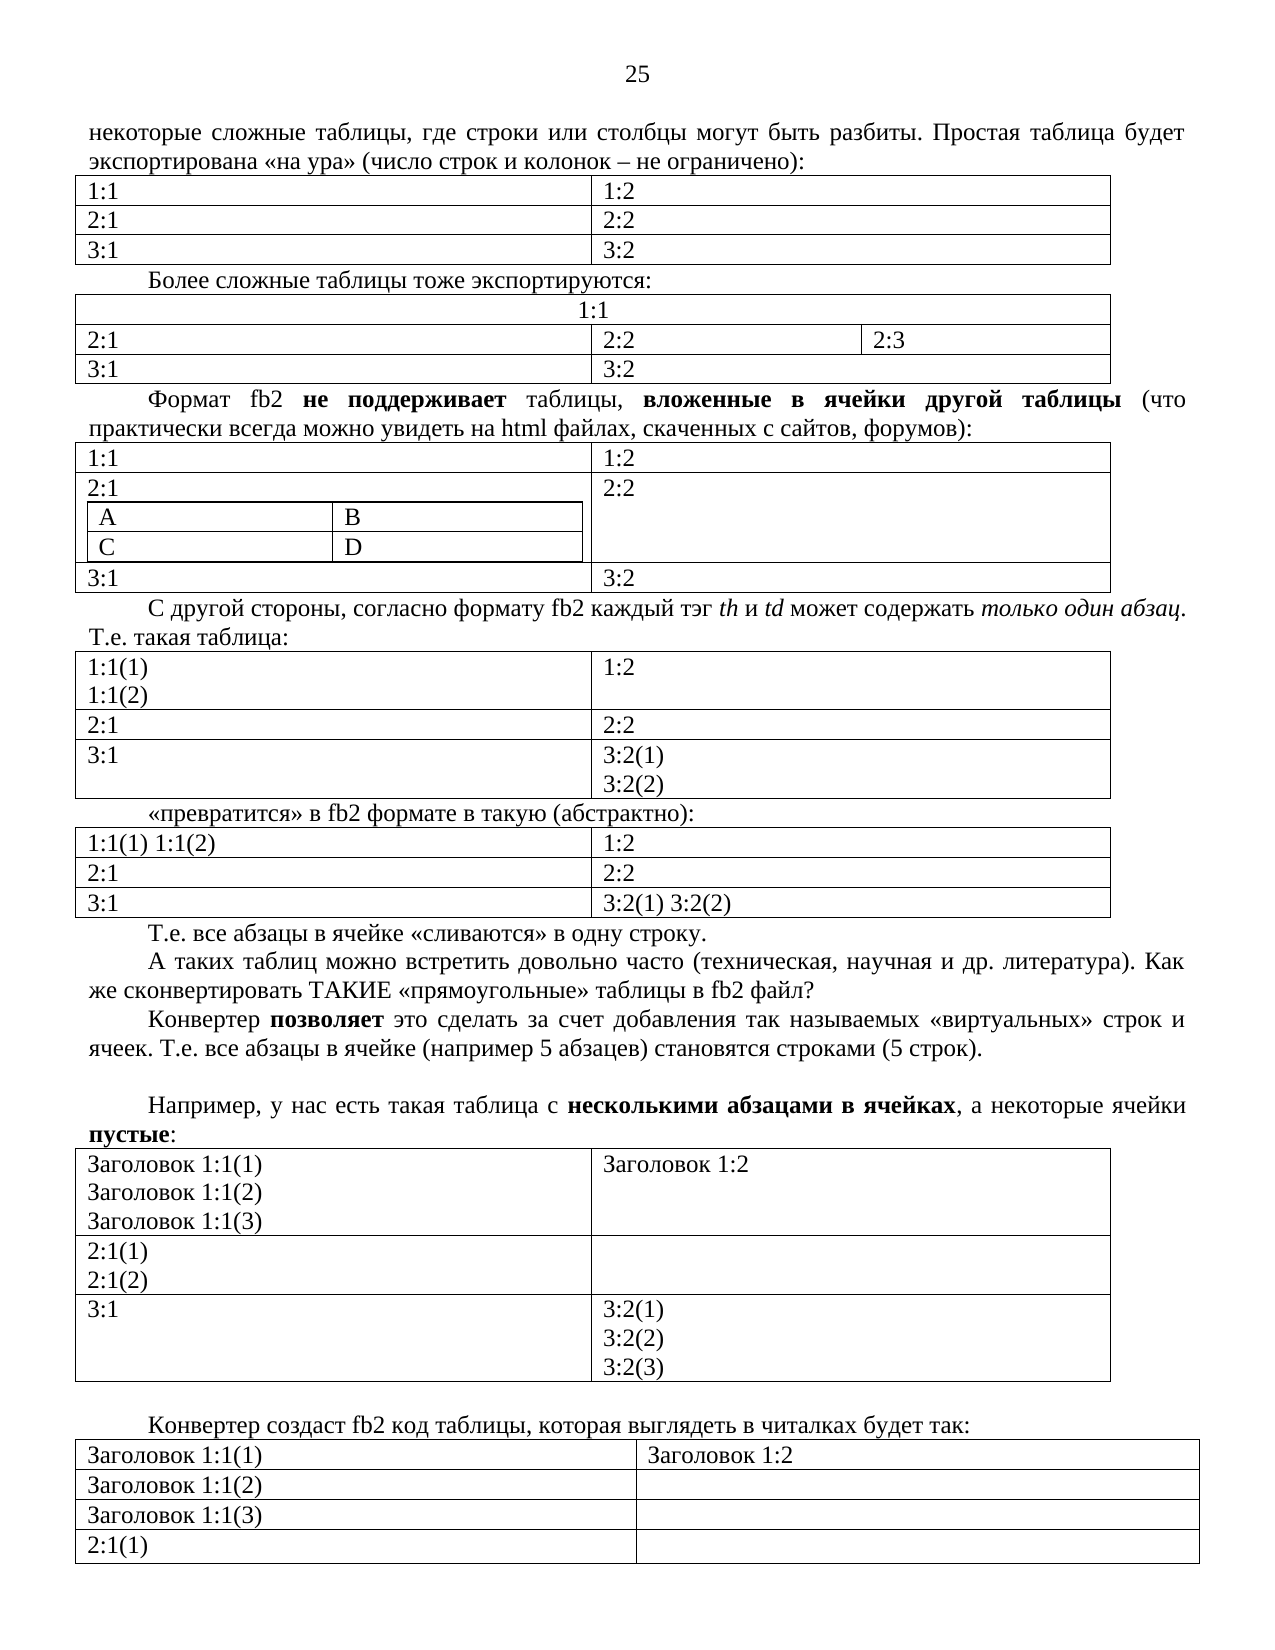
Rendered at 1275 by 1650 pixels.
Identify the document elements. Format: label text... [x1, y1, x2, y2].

table_cell 2:2 [592, 858, 1110, 887]
table_cell D [333, 532, 582, 561]
table_cell 2:1 [76, 858, 591, 887]
table_cell 3:2(1) 3:2(2) [592, 888, 1110, 917]
table_cell 2:2 [592, 710, 1110, 739]
table_cell 2:1 [76, 473, 591, 562]
table_cell 2:1 [76, 325, 591, 353]
table_cell 2:2 [592, 325, 861, 353]
table_cell 3:1 [76, 888, 591, 917]
table_cell 2:2 [592, 206, 1110, 234]
text Т.е. все абзацы в ячейке «сливаются» в одну строку. [89, 918, 1186, 946]
table_header Заголовок 1:1(1) Заголовок 1:1(2) Заголовок 1:1(3) [76, 1149, 591, 1235]
table_cell [637, 1470, 1199, 1499]
table_header A [88, 503, 332, 531]
text С другой стороны, согласно формату fb2 каждый тэг th и td может содержать только один абзац. Т.е. такая таблица: [89, 593, 1186, 651]
text А таких таблиц можно встретить довольно часто (техническая, научная и др. литература). Как же сконвертировать ТАКИЕ «прямоугольные» таблицы в fb2 файл? [89, 946, 1186, 1004]
table_cell 3:1 [76, 740, 591, 797]
text Формат fb2 не поддерживает таблицы, вложенные в ячейки другой таблицы (что практически всегда можно увидеть на html файлах, скаченных с сайтов, форумов): [89, 384, 1186, 442]
table_cell [637, 1500, 1199, 1529]
text некоторые сложные таблицы, где строки или столбцы могут быть разбиты. Простая таблица будет экспортирована «на ура» (число строк и колонок – не ограничено): [89, 117, 1186, 175]
table_header Заголовок 1:1(1) [76, 1440, 636, 1469]
table_cell 3:1 [76, 355, 591, 383]
text Более сложные таблицы тоже экспортируются: [89, 265, 1186, 294]
table_header 1:1 [76, 176, 591, 204]
table_cell [592, 1236, 1110, 1293]
table_cell 2:1(1) 2:1(2) [76, 1236, 591, 1293]
table_cell 2:1 [76, 710, 591, 739]
table_cell 3:2 [592, 563, 1110, 592]
table_header 1:2 [592, 176, 1110, 204]
table_cell 2:2 [592, 473, 1110, 562]
table_header 1:1 [76, 443, 591, 472]
text Конвертер позволяет это сделать за счет добавления так называемых «виртуальных» строк и ячеек. Т.е. все абзацы в ячейке (например 5 абзацев) становятся строками (5 строк). [89, 1004, 1186, 1061]
table_header 1:2 [592, 652, 1110, 709]
table_header Заголовок 1:2 [637, 1440, 1199, 1469]
table_header Заголовок 1:2 [592, 1149, 1110, 1235]
table_cell 2:3 [862, 325, 1110, 353]
table_cell C [88, 532, 332, 561]
table_header 1:1(1) 1:1(2) [76, 652, 591, 709]
table_header 1:2 [592, 443, 1110, 472]
table_cell 2:1 [76, 206, 591, 234]
table_cell Заголовок 1:1(2) [76, 1470, 636, 1499]
table_cell 3:2(1) 3:2(2) [592, 740, 1110, 797]
text «превратится» в fb2 формате в такую (абстрактно): [89, 798, 1186, 827]
table_cell 3:2(1) 3:2(2) 3:2(3) [592, 1295, 1110, 1381]
table_cell [637, 1530, 1199, 1563]
table_cell 3:2 [592, 235, 1110, 264]
table_header 1:2 [592, 828, 1110, 857]
table_header 1:1 [76, 295, 1110, 324]
table_cell 3:1 [76, 235, 591, 264]
table_header B [333, 503, 582, 531]
table_header 1:1(1) 1:1(2) [76, 828, 591, 857]
table_cell 3:1 [76, 563, 591, 592]
text Конвертер создаст fb2 код таблицы, которая выглядеть в читалках будет так: [89, 1411, 1186, 1439]
text Например, у нас есть такая таблица с несколькими абзацами в ячейках, а некоторые ячейки пустые: [89, 1090, 1186, 1148]
table_cell 3:1 [76, 1295, 591, 1381]
table_cell Заголовок 1:1(3) [76, 1500, 636, 1529]
table_cell 2:1(1) [76, 1530, 636, 1563]
table_cell 3:2 [592, 355, 1110, 383]
